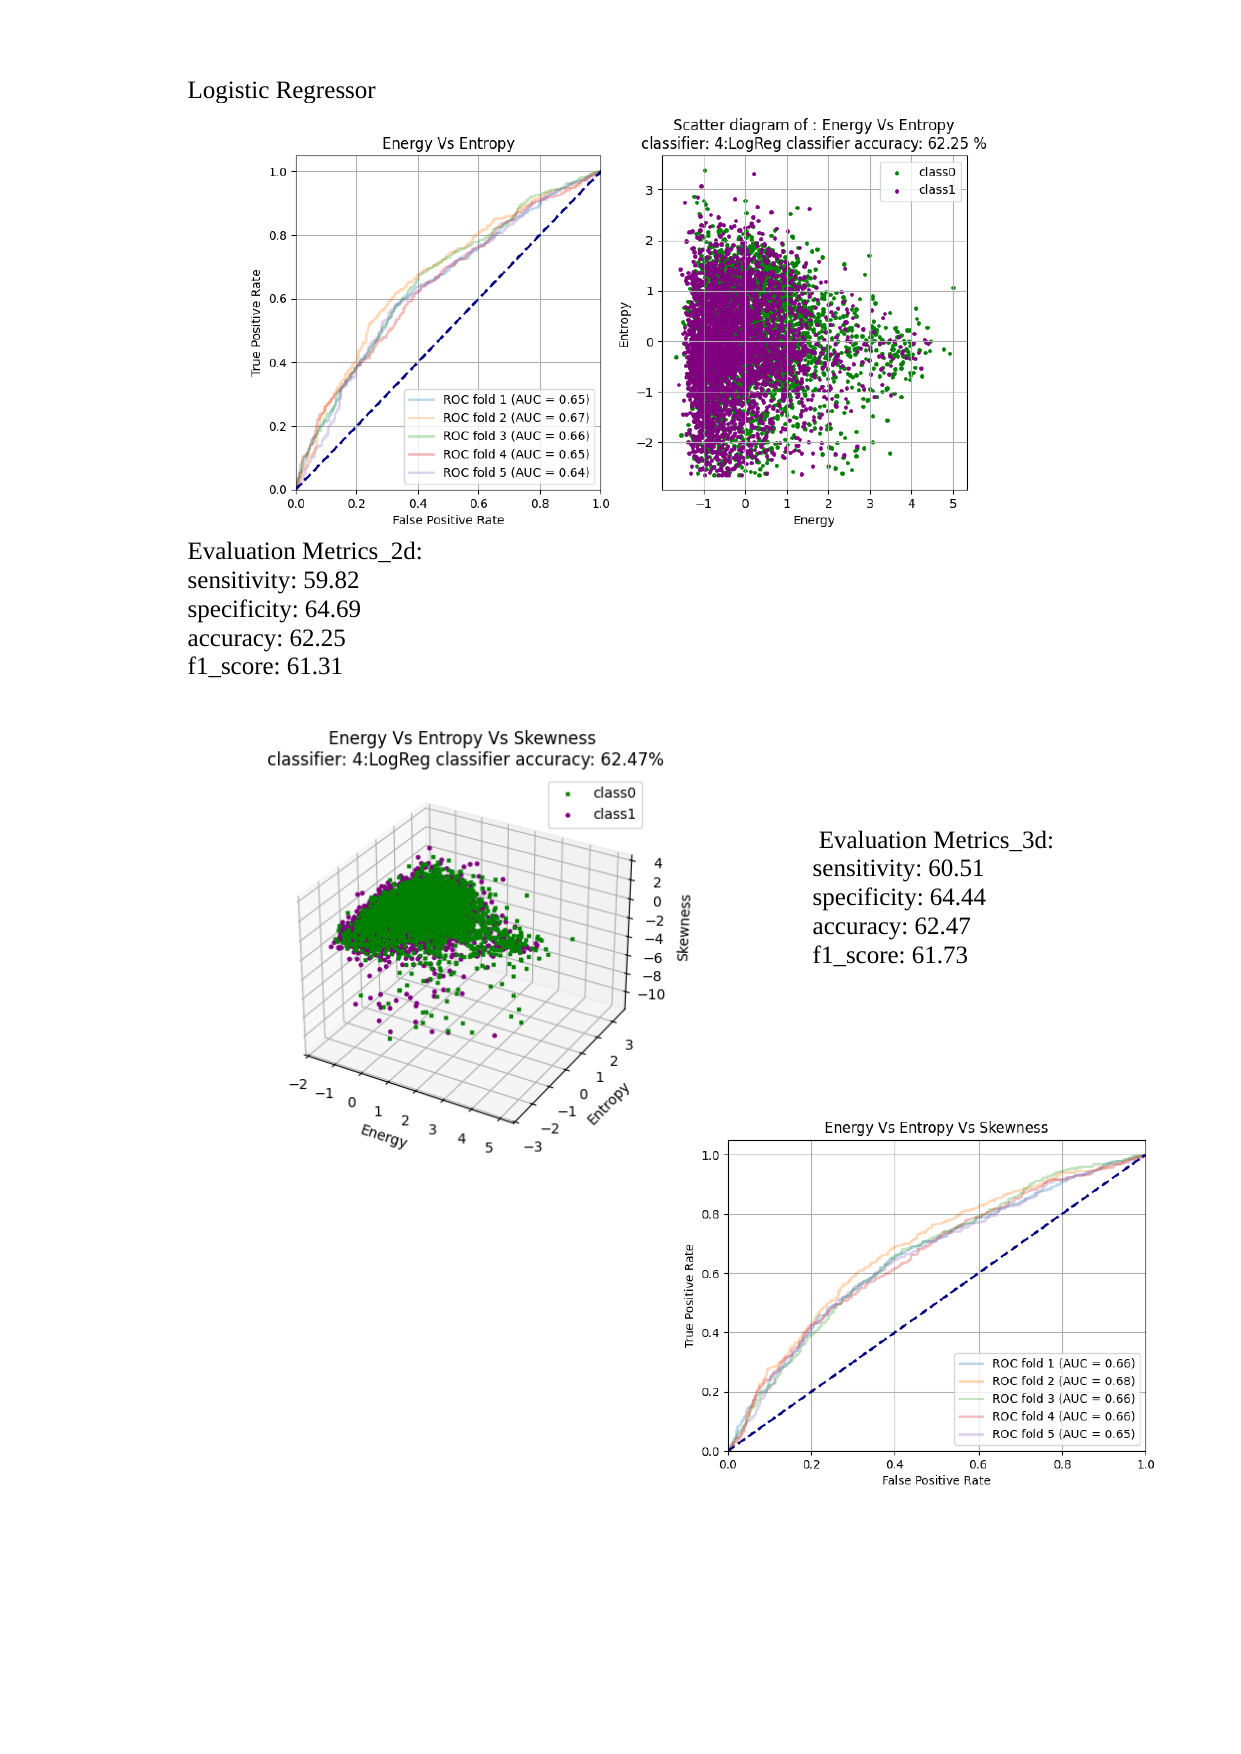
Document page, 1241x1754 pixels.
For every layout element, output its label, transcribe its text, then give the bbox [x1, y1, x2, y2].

picture [132, 716, 1198, 1495]
picture [187, 103, 1053, 537]
text specificity: 64.69 [187, 594, 1053, 623]
text accuracy: 62.25 [187, 623, 1053, 651]
text f1_score: 61.31 [187, 651, 1053, 680]
text Evaluation Metrics_2d: [187, 537, 1053, 565]
text sensitivity: 59.82 [187, 565, 1053, 594]
text Logistic Regressor [187, 75, 1053, 103]
